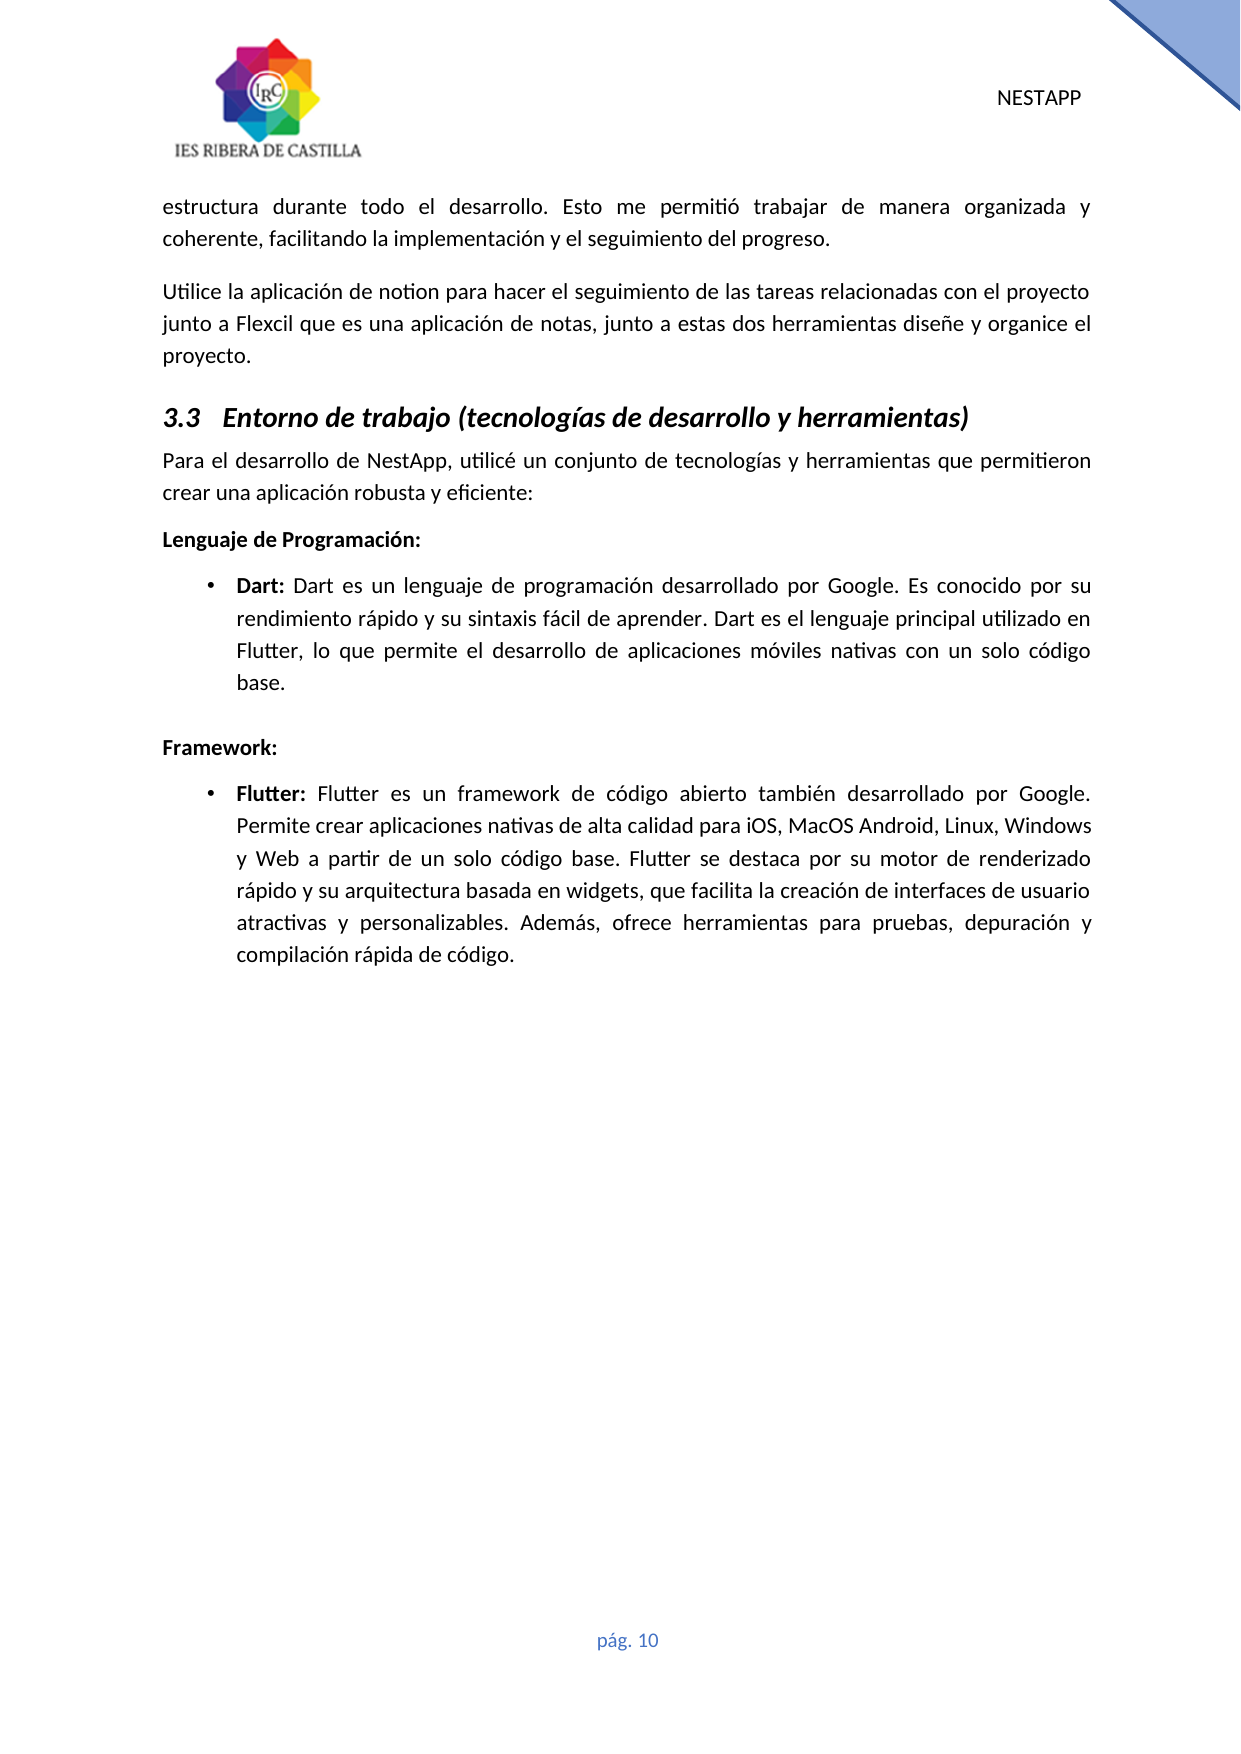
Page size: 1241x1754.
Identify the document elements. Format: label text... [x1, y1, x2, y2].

subtitle Entorno de trabajo (tecnologías de desarrollo y herramientas) [162, 399, 1093, 434]
text Framework: [162, 733, 1093, 761]
text estructura durante todo el desarrollo. Esto me permitió trabajar de manera organizada y coherente, facilitando la implementación y el seguimiento del progreso. [162, 192, 1093, 252]
text Lenguaje de Programación: [162, 525, 1093, 553]
text Utilice la aplicación de notion para hacer el seguimiento de las tareas relacionadas con el proyecto junto a Flexcil que es una aplicación de notas, junto a estas dos herramientas diseñe y organice el proyecto. [162, 277, 1093, 369]
list Dart: Dart es un lenguaje de programación desarrollado por Google. Es conocido por su rendimiento rápido y su sintaxis fácil de aprender. Dart es el lenguaje principal utilizado en Flutter, lo que permite el desarrollo de aplicaciones móviles nativas con un solo código base. [207, 572, 1093, 696]
list Flutter: Flutter es un framework de código abierto también desarrollado por Google. Permite crear aplicaciones nativas de alta calidad para iOS, MacOS Android, Linux, Windows y Web a partir de un solo código base. Flutter se destaca por su motor de renderizado rápido y su arquitectura basada en widgets, que facilita la creación de interfaces de usuario atractivas y personalizables. Además, ofrece herramientas para pruebas, depuración y compilación rápida de código. [207, 779, 1093, 968]
picture [173, 29, 366, 164]
text Para el desarrollo de NestApp, utilicé un conjunto de tecnologías y herramientas que permitieron crear una aplicación robusta y eficiente: [162, 446, 1093, 506]
